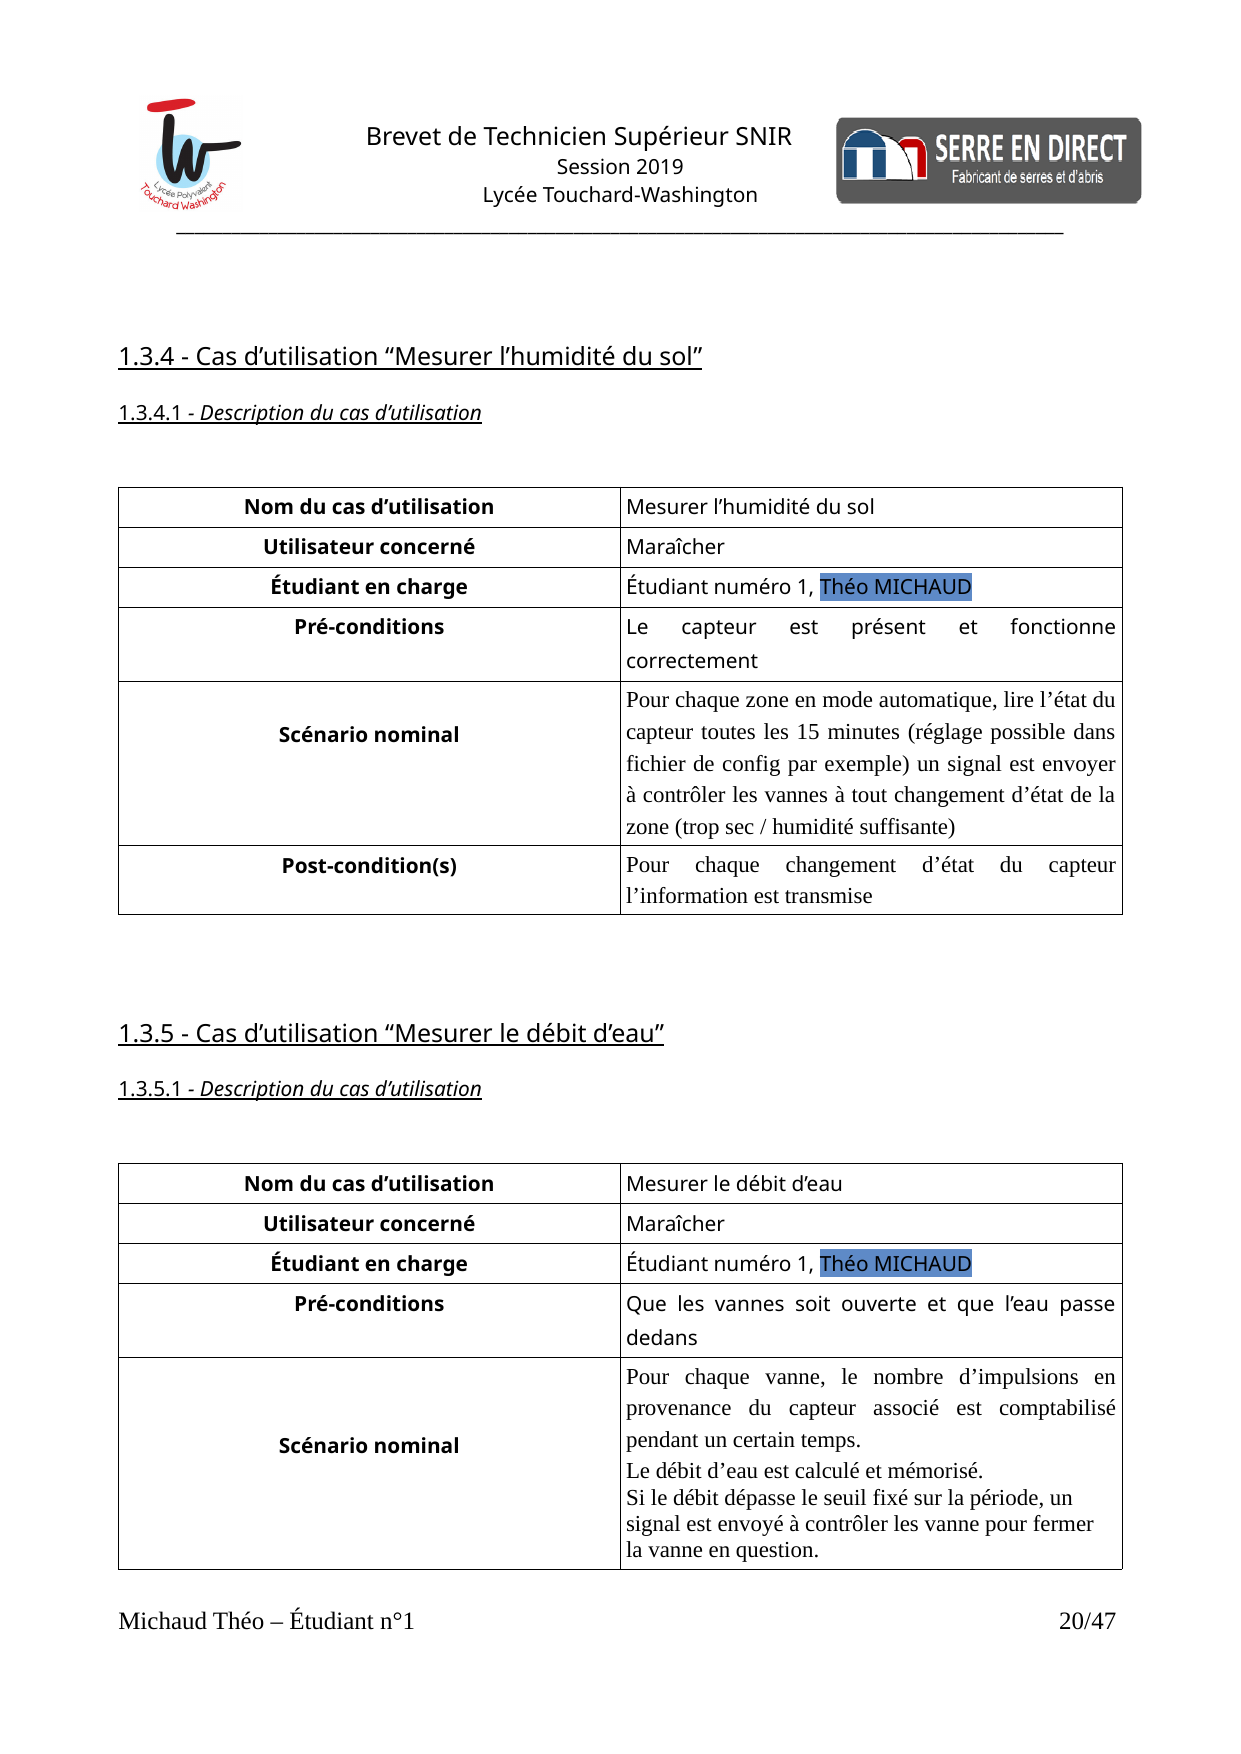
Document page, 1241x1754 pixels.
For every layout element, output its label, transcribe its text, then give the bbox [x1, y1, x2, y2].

table_cell Étudiant numéro 1, Théo MICHAUD [621, 568, 1122, 607]
table_header Nom du cas d’utilisation [119, 1164, 620, 1203]
table_header Mesurer le débit d’eau [621, 1164, 1122, 1203]
picture [831, 115, 1145, 208]
table_cell Maraîcher [621, 528, 1122, 567]
table_cell Que les vannes soit ouverte et que l’eau passe dedans [621, 1284, 1122, 1357]
table_cell Étudiant en charge [119, 1244, 620, 1283]
table_cell Utilisateur concerné [119, 1204, 620, 1243]
subtitle 1.3.5 - Cas d’utilisation “Mesurer le débit d’eau” [118, 1015, 1122, 1049]
table_header Mesurer l’humidité du sol [621, 488, 1122, 527]
table_cell Pré-conditions [119, 1284, 620, 1357]
table_cell Pré-conditions [119, 608, 620, 681]
picture [138, 95, 243, 212]
table_header Nom du cas d’utilisation [119, 488, 620, 527]
subtitle 1.3.5.1 - Description du cas d’utilisation [118, 1074, 1122, 1103]
table_cell Pour chaque vanne, le nombre d’impulsions en provenance du capteur associé est comptabilisé pendant un certain temps. Le débit d’eau est calculé et mémorisé. Si le débit dépasse le seuil fixé sur la période, un signal est envoyé à contrôler les vanne pour fermer la vanne en question. [621, 1358, 1122, 1569]
table_cell Scénario nominal [119, 682, 620, 845]
table_cell Le capteur est présent et fonctionne correctement [621, 608, 1122, 681]
table_cell Étudiant numéro 1, Théo MICHAUD [621, 1244, 1122, 1283]
subtitle 1.3.4 - Cas d’utilisation “Mesurer l’humidité du sol” [118, 339, 1122, 373]
table_cell Post-condition(s) [119, 846, 620, 914]
table_cell Étudiant en charge [119, 568, 620, 607]
table_cell Pour chaque changement d’état du capteur l’information est transmise [621, 846, 1122, 914]
table_cell Utilisateur concerné [119, 528, 620, 567]
table_cell Maraîcher [621, 1204, 1122, 1243]
subtitle 1.3.4.1 - Description du cas d’utilisation [118, 398, 1122, 427]
table_cell Pour chaque zone en mode automatique, lire l’état du capteur toutes les 15 minutes (réglage possible dans fichier de config par exemple) un signal est envoyer à contrôler les vannes à tout changement d’état de la zone (trop sec / humidité suffisante) [621, 682, 1122, 845]
table_cell Scénario nominal [119, 1358, 620, 1569]
